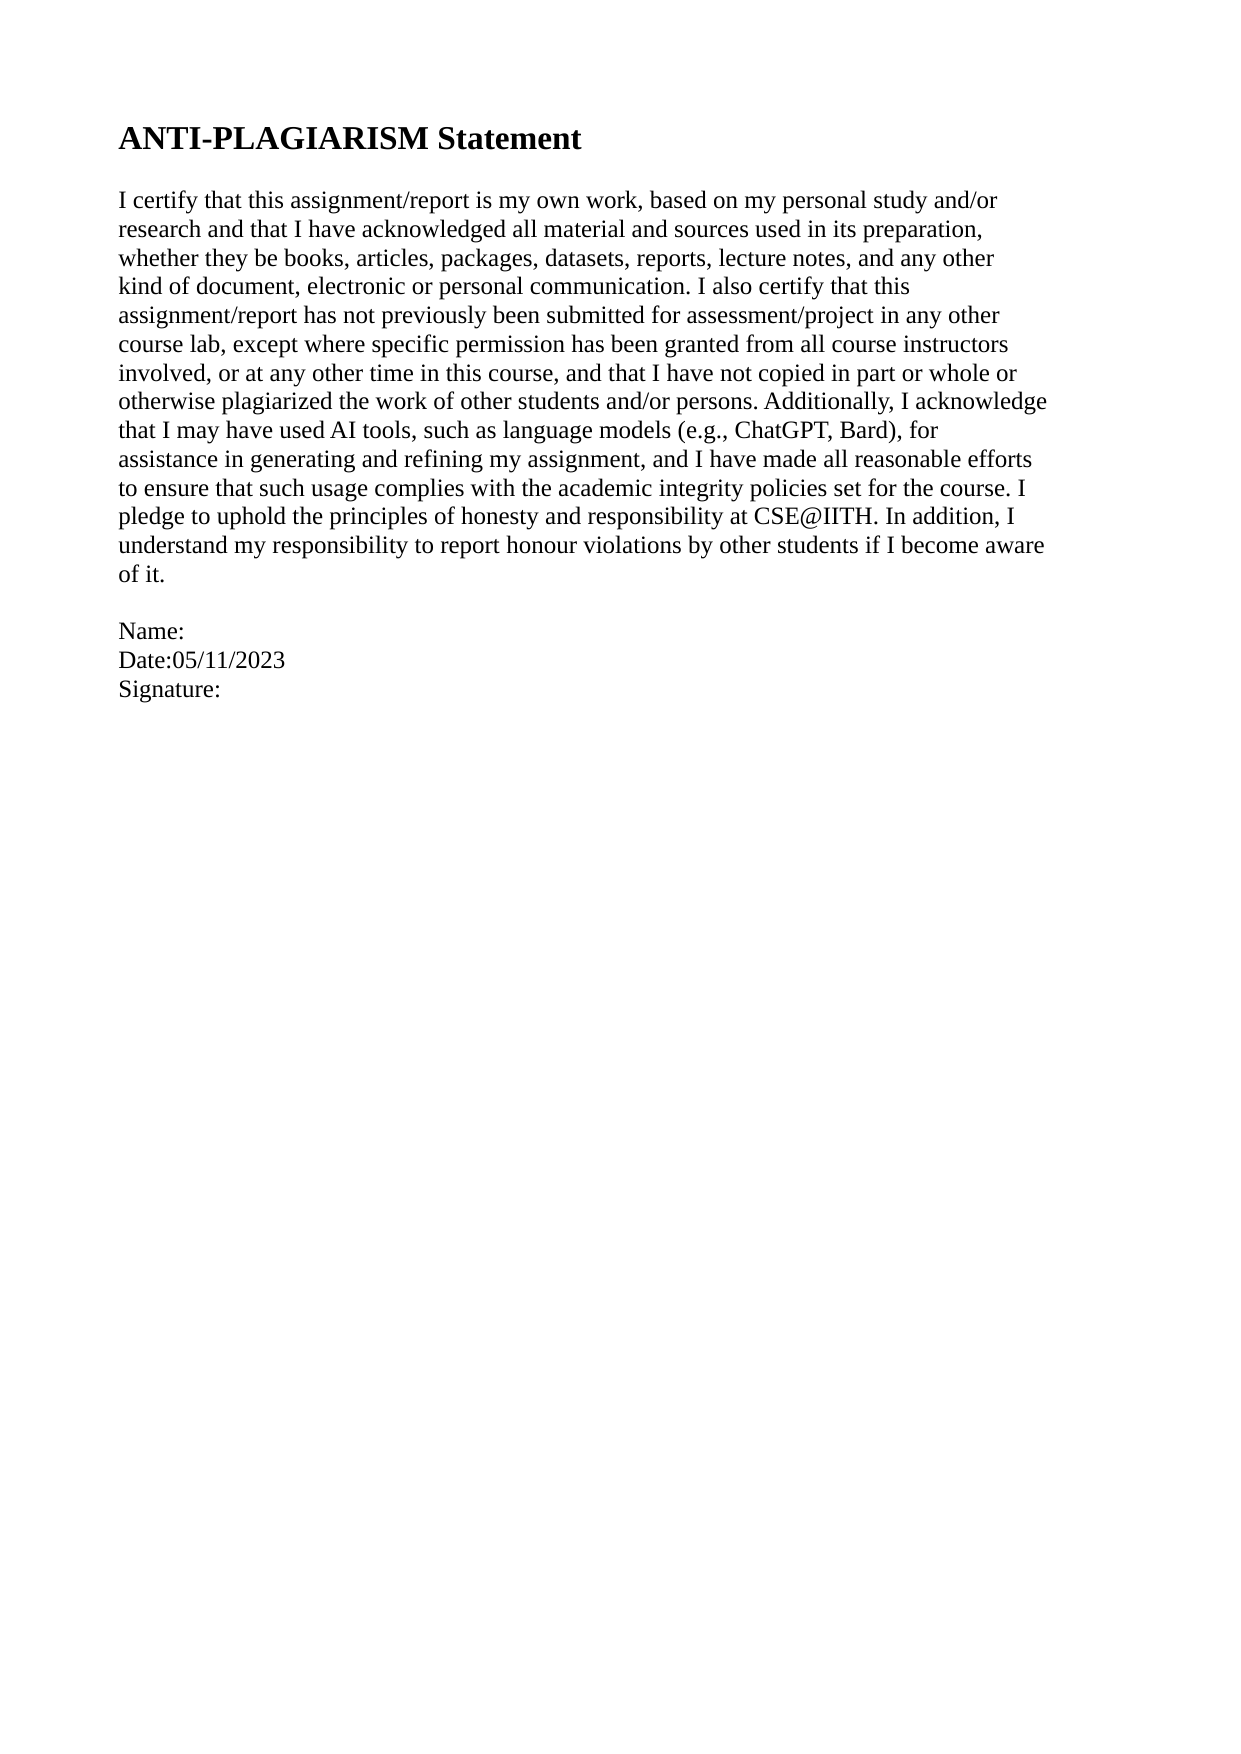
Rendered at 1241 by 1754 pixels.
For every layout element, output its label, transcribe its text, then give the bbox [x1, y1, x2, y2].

text research and that I have acknowledged all material and sources used in its preparation, [118, 214, 1122, 243]
text course lab, except where specific permission has been granted from all course instructors [118, 329, 1122, 358]
text Signature: [118, 674, 1122, 703]
text to ensure that such usage complies with the academic integrity policies set for the course. I [118, 473, 1122, 501]
text that I may have used AI tools, such as language models (e.g., ChatGPT, Bard), for [118, 415, 1122, 444]
text otherwise plagiarized the work of other students and/or persons. Additionally, I acknowledge [118, 386, 1122, 415]
text involved, or at any other time in this course, and that I have not copied in part or whole or [118, 358, 1122, 386]
text pledge to uphold the principles of honesty and responsibility at CSE@IITH. In addition, I [118, 501, 1122, 530]
text I certify that this assignment/report is my own work, based on my personal study and/or [118, 185, 1122, 214]
text Name: [118, 616, 1122, 645]
text ANTI-PLAGIARISM Statement [118, 118, 1122, 156]
text whether they be books, articles, packages, datasets, reports, lecture notes, and any other [118, 243, 1122, 271]
text assignment/report has not previously been submitted for assessment/project in any other [118, 300, 1122, 329]
text kind of document, electronic or personal communication. I also certify that this [118, 271, 1122, 300]
text of it. [118, 559, 1122, 588]
text assistance in generating and refining my assignment, and I have made all reasonable efforts [118, 444, 1122, 473]
text Date:05/11/2023 [118, 645, 1122, 674]
text understand my responsibility to report honour violations by other students if I become aware [118, 530, 1122, 559]
